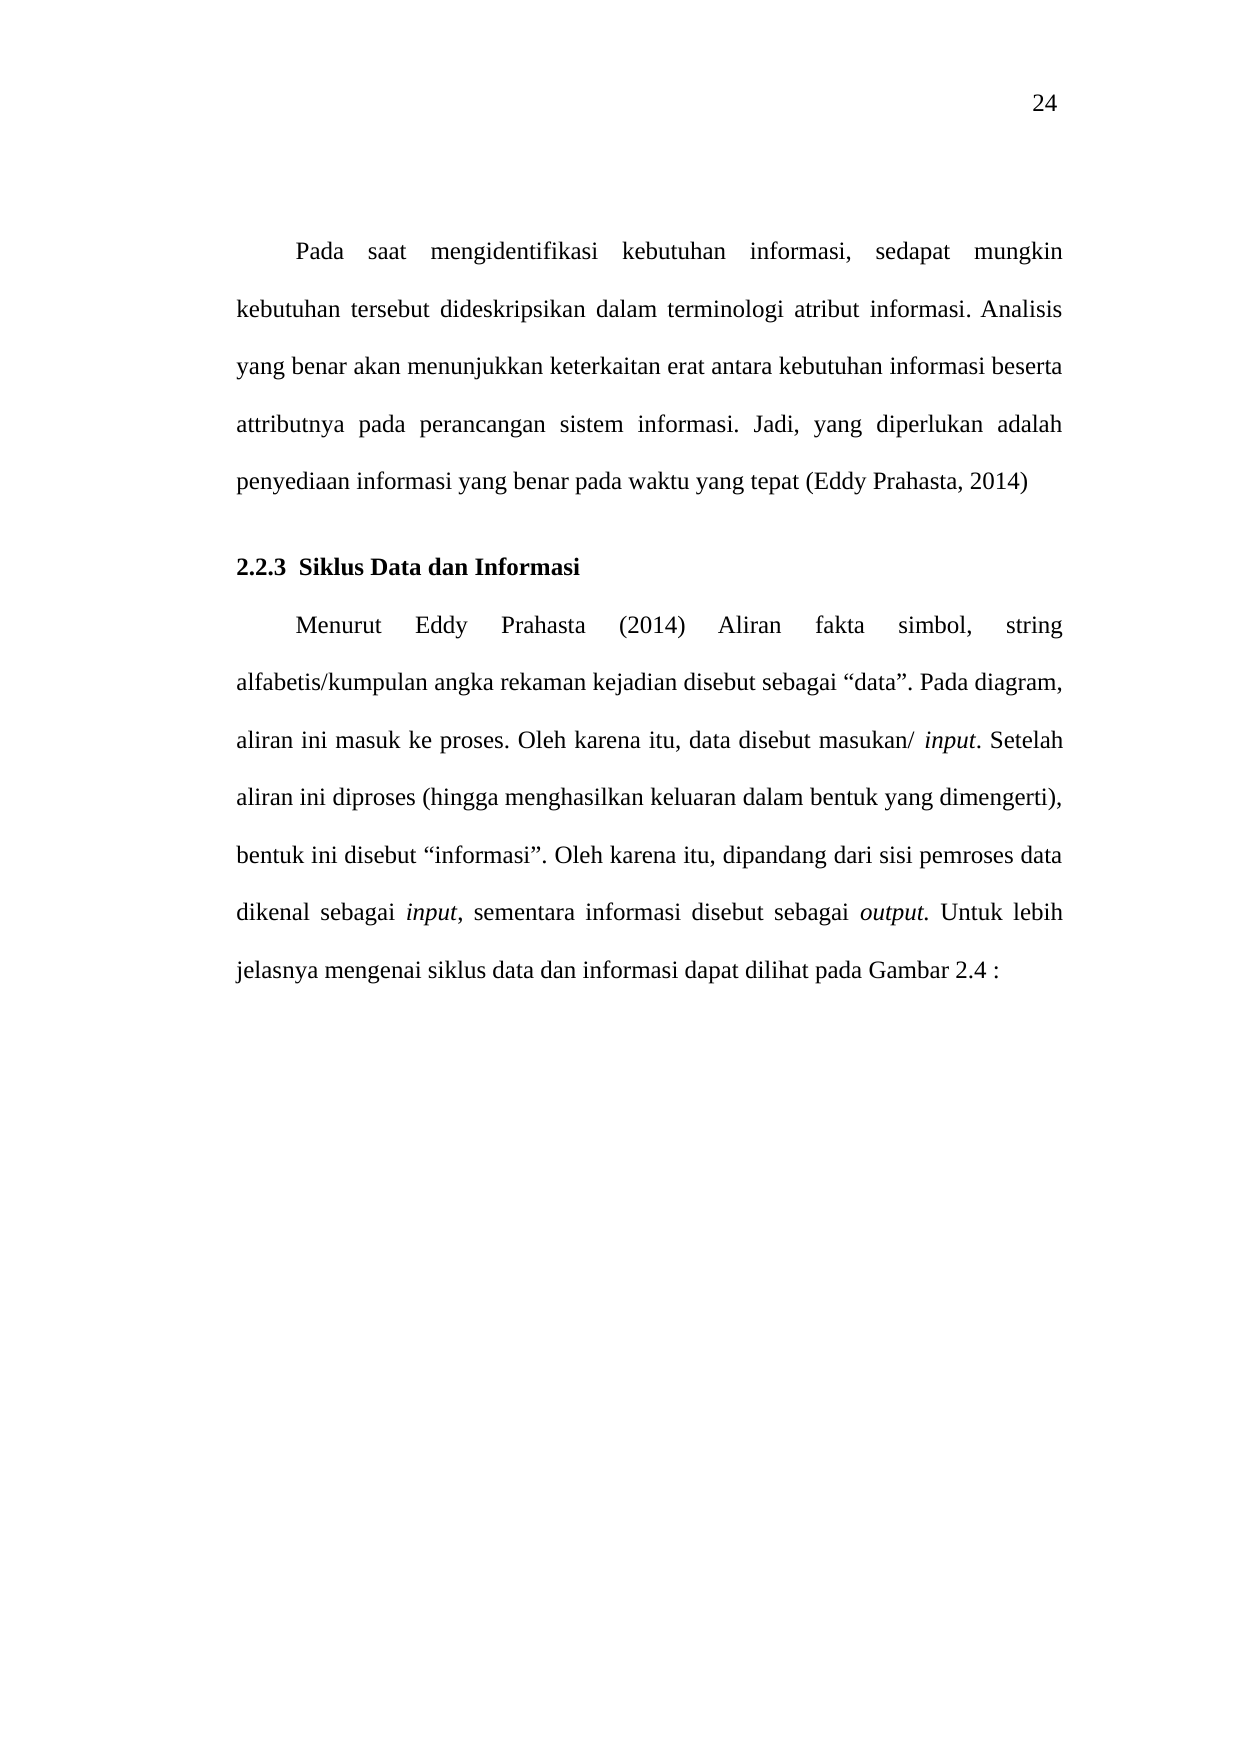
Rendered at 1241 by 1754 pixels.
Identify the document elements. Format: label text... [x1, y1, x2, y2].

text Pada saat mengidentifikasi kebutuhan informasi, sedapat mungkin kebutuhan tersebut dideskripsikan dalam terminologi atribut informasi. Analisis yang benar akan menunjukkan keterkaitan erat antara kebutuhan informasi beserta attributnya pada perancangan sistem informasi. Jadi, yang diperlukan adalah penyediaan informasi yang benar pada waktu yang tepat (Eddy Prahasta, 2014) [236, 236, 1063, 495]
subtitle Siklus Data dan Informasi [236, 552, 1063, 581]
text Menurut Eddy Prahasta (2014) Aliran fakta simbol, string alfabetis/kumpulan angka rekaman kejadian disebut sebagai “data”. Pada diagram, aliran ini masuk ke proses. Oleh karena itu, data disebut masukan/ input. Setelah aliran ini diproses (hingga menghasilkan keluaran dalam bentuk yang dimengerti), bentuk ini disebut “informasi”. Oleh karena itu, dipandang dari sisi pemroses data dikenal sebagai input, sementara informasi disebut sebagai output. Untuk lebih jelasnya mengenai siklus data dan informasi dapat dilihat pada Gambar 2.4 : [236, 610, 1063, 984]
